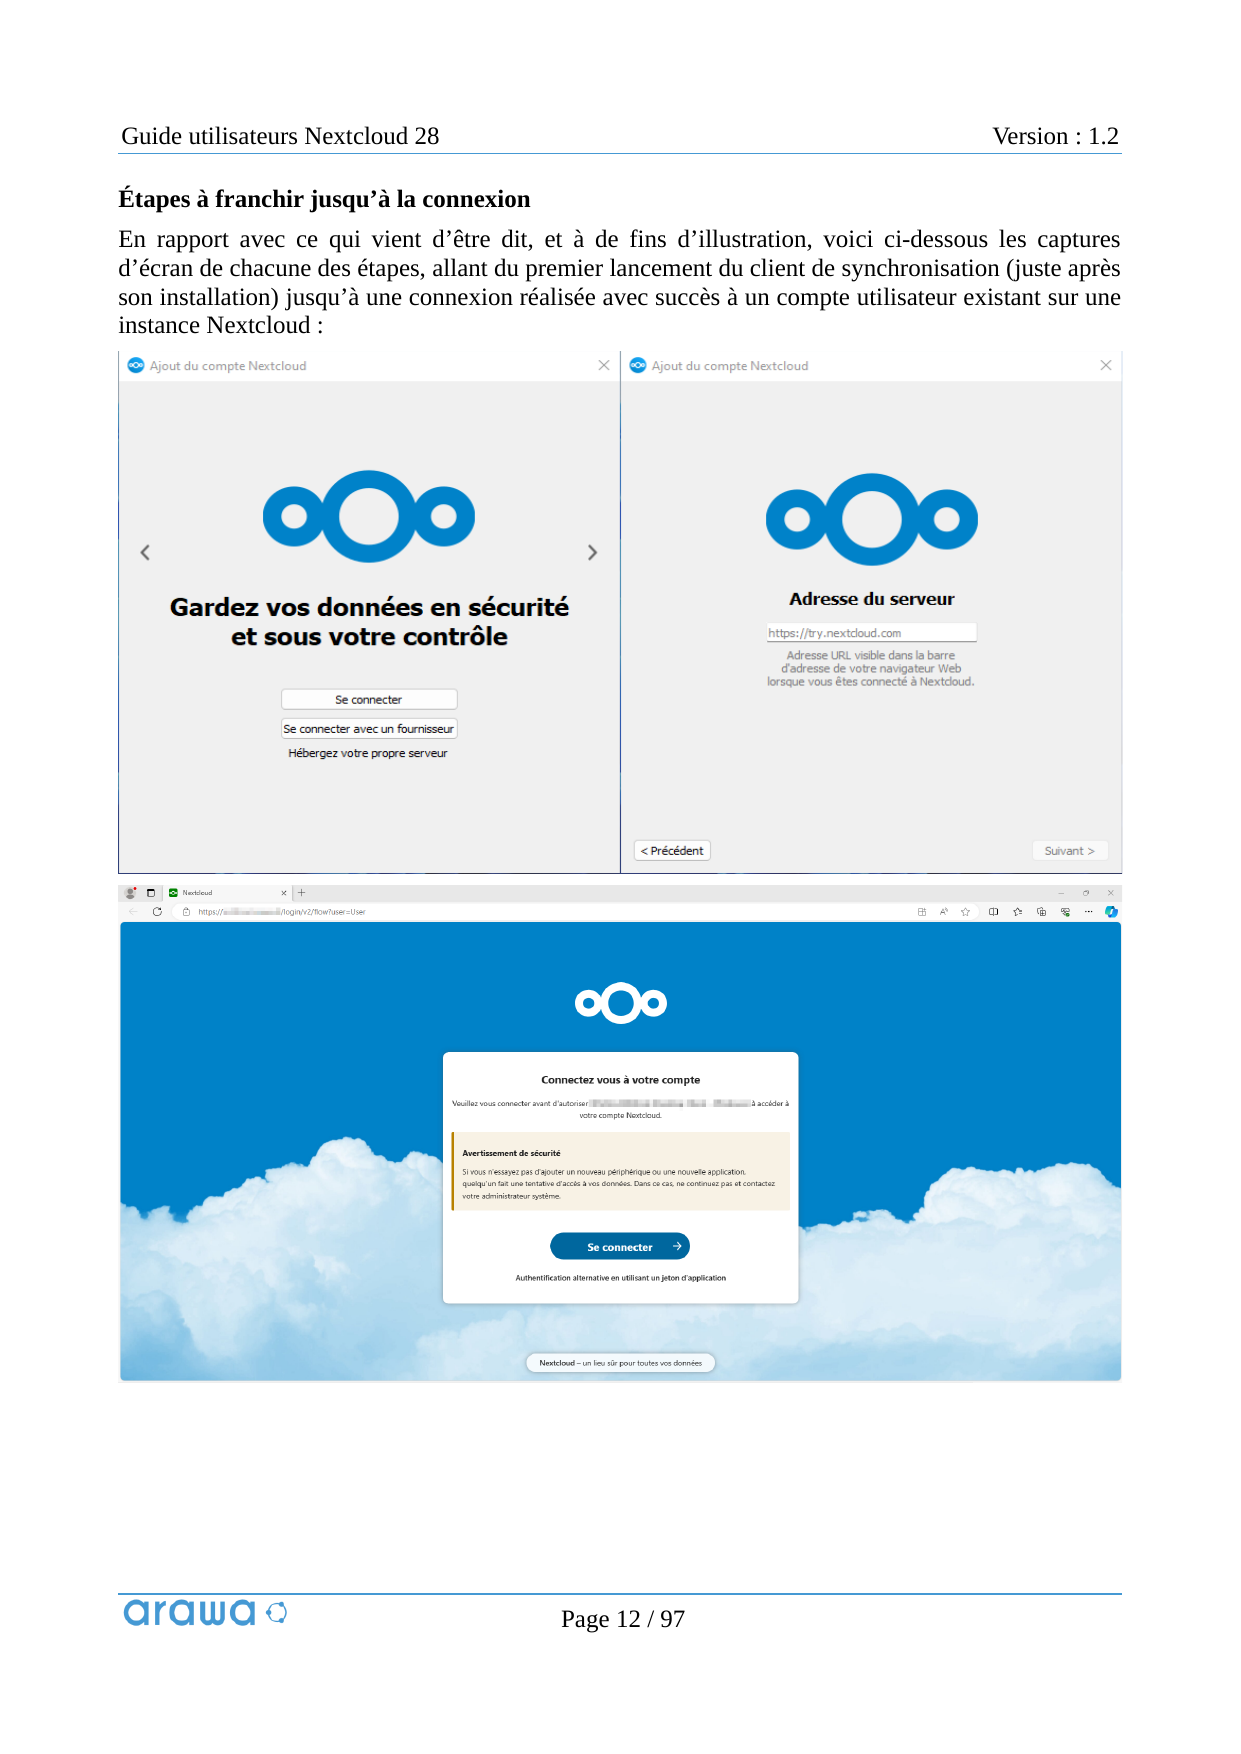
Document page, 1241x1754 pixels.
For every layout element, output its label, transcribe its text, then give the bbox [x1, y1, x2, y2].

text Étapes à franchir jusqu’à la connexion [118, 184, 1122, 212]
picture [118, 885, 1123, 1383]
picture [118, 351, 1123, 874]
text En rapport avec ce qui vient d’être dit, et à de fins d’illustration, voici ci-dessous les captures d’écran de chacune des étapes, allant du premier lancement du client de synchronisation (juste après son installation) jusqu’à une connexion réalisée avec succès à un compte utilisateur existant sur une instance Nextcloud : [118, 224, 1122, 339]
picture [121, 1597, 290, 1628]
